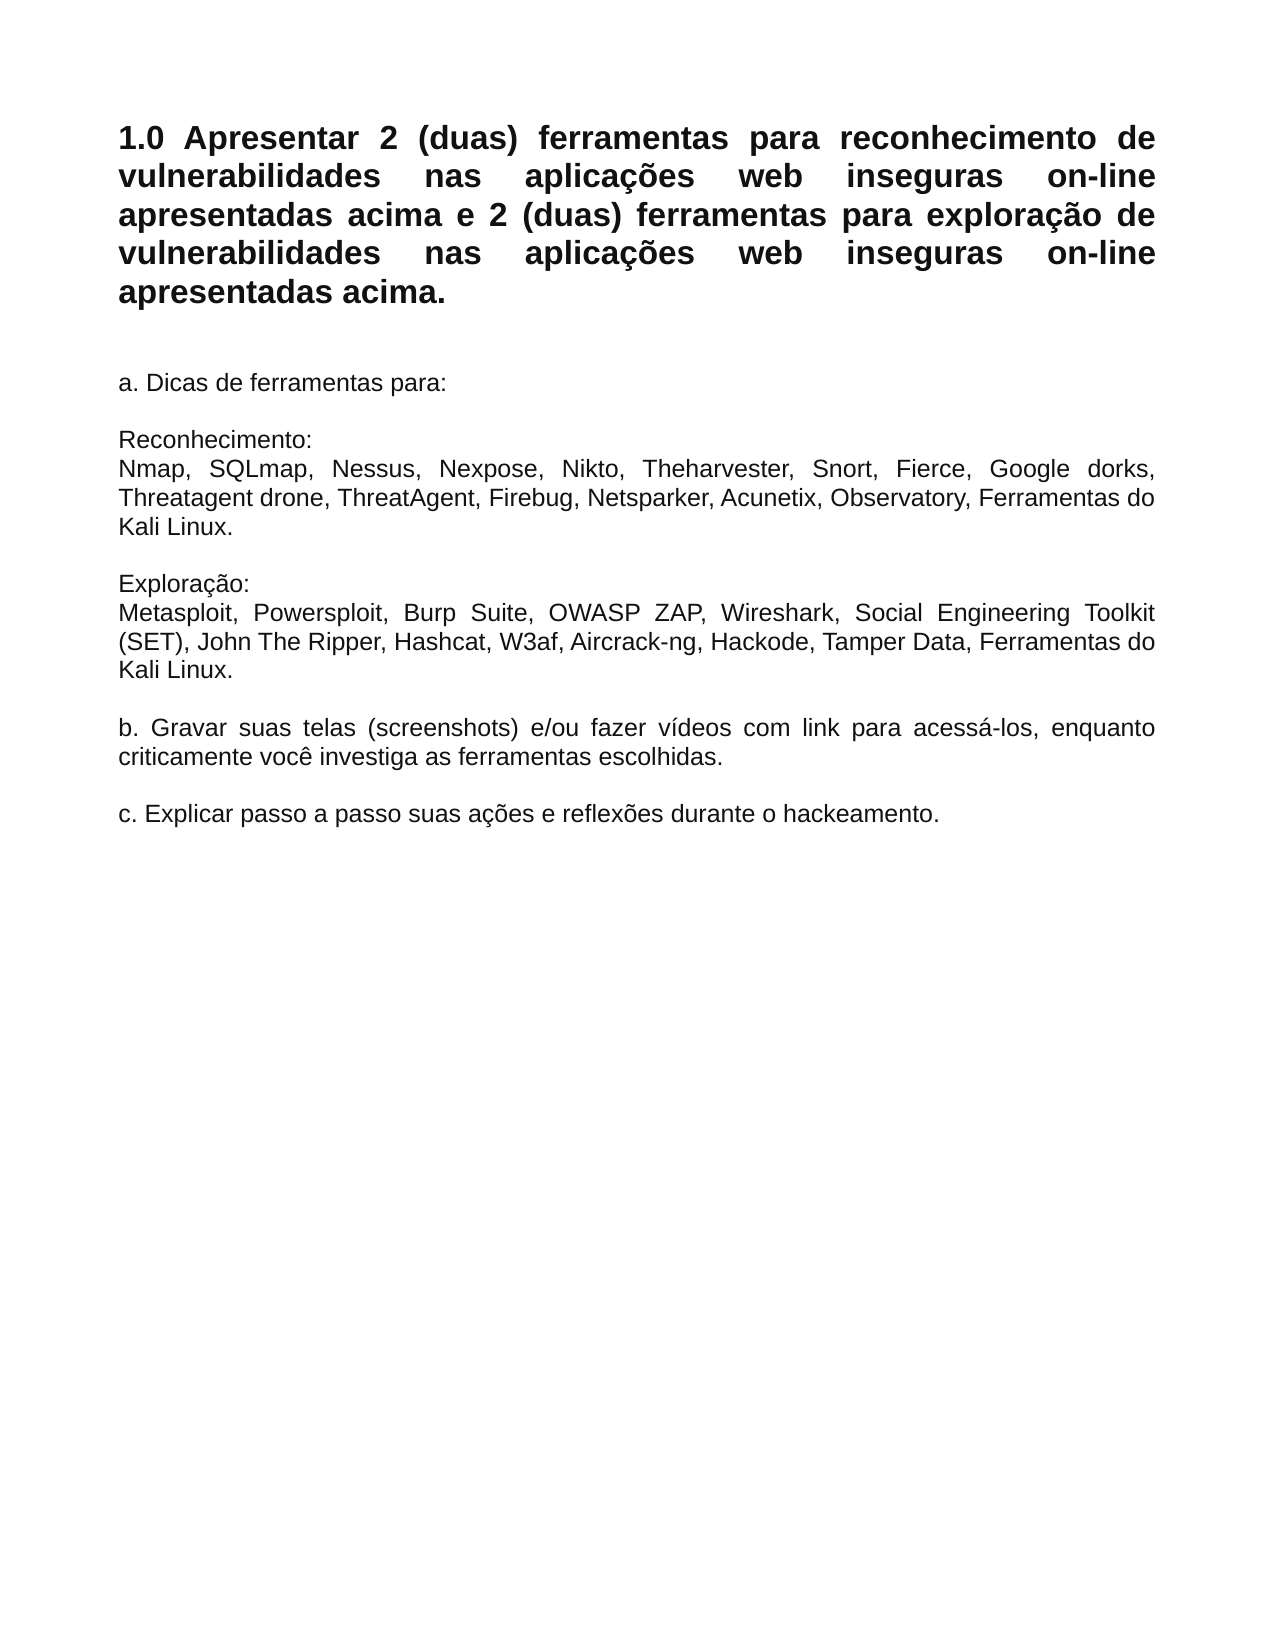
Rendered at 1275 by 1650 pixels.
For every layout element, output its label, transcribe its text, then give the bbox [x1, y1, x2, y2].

text b. Gravar suas telas (screenshots) e/ou fazer vídeos com link para acessá-los, enquanto criticamente você investiga as ferramentas escolhidas. [118, 713, 1157, 770]
text Exploração: [118, 569, 1157, 598]
text Metasploit, Powersploit, Burp Suite, OWASP ZAP, Wireshark, Social Engineering Toolkit (SET), John The Ripper, Hashcat, W3af, Aircrack-ng, Hackode, Tamper Data, Ferramentas do Kali Linux. [118, 598, 1157, 684]
text a. Dicas de ferramentas para: [118, 368, 1157, 397]
text Nmap, SQLmap, Nessus, Nexpose, Nikto, Theharvester, Snort, Fierce, Google dorks, Threatagent drone, ThreatAgent, Firebug, Netsparker, Acunetix, Observatory, Ferramentas do Kali Linux. [118, 454, 1157, 540]
text Reconhecimento: [118, 425, 1157, 454]
text c. Explicar passo a passo suas ações e reflexões durante o hackeamento. [118, 799, 1157, 828]
text 1.0 Apresentar 2 (duas) ferramentas para reconhecimento de vulnerabilidades nas aplicações web inseguras on-line apresentadas acima e 2 (duas) ferramentas para exploração de vulnerabilidades nas aplicações web inseguras on-line apresentadas acima. [118, 118, 1157, 310]
